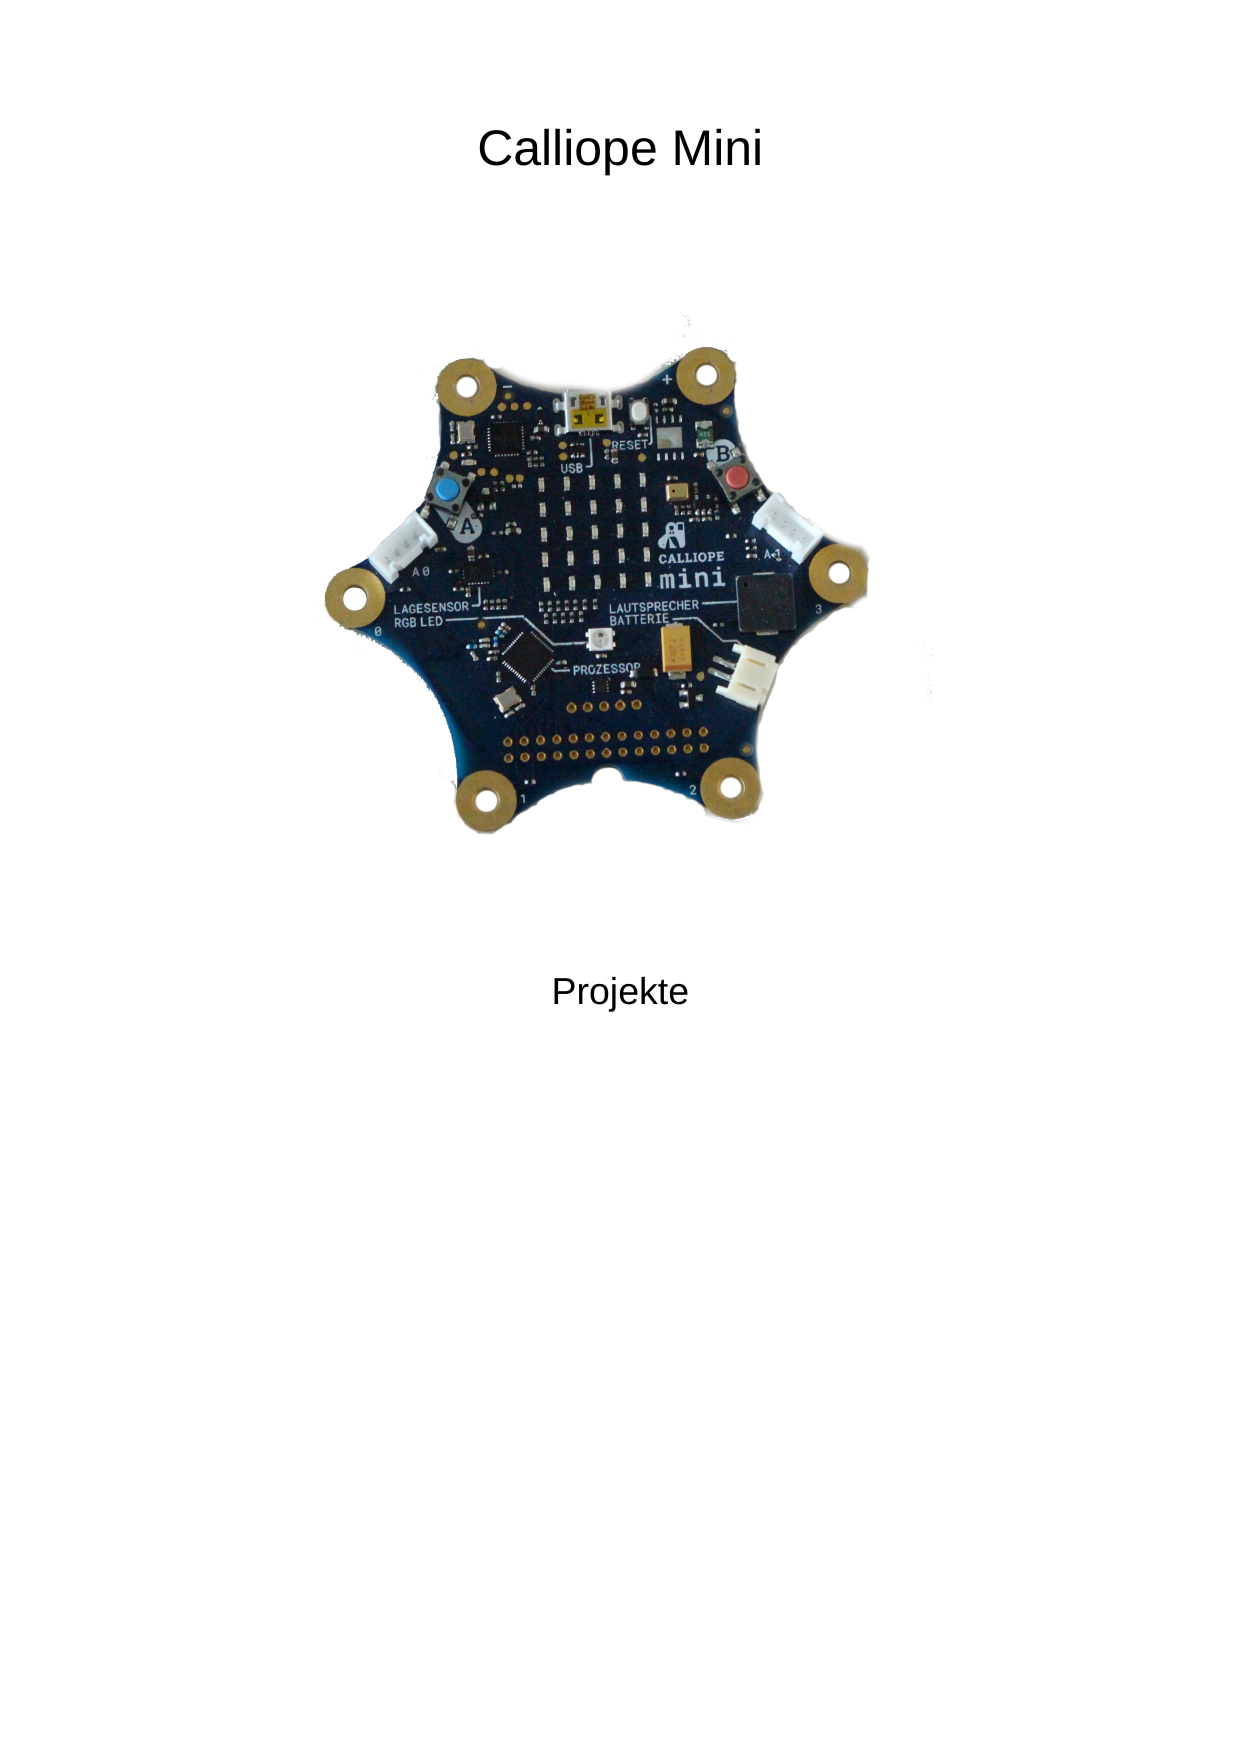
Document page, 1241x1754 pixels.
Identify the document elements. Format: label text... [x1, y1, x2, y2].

text Projekte [118, 969, 1122, 1012]
picture [308, 301, 933, 856]
text Calliope Mini [118, 118, 1122, 176]
